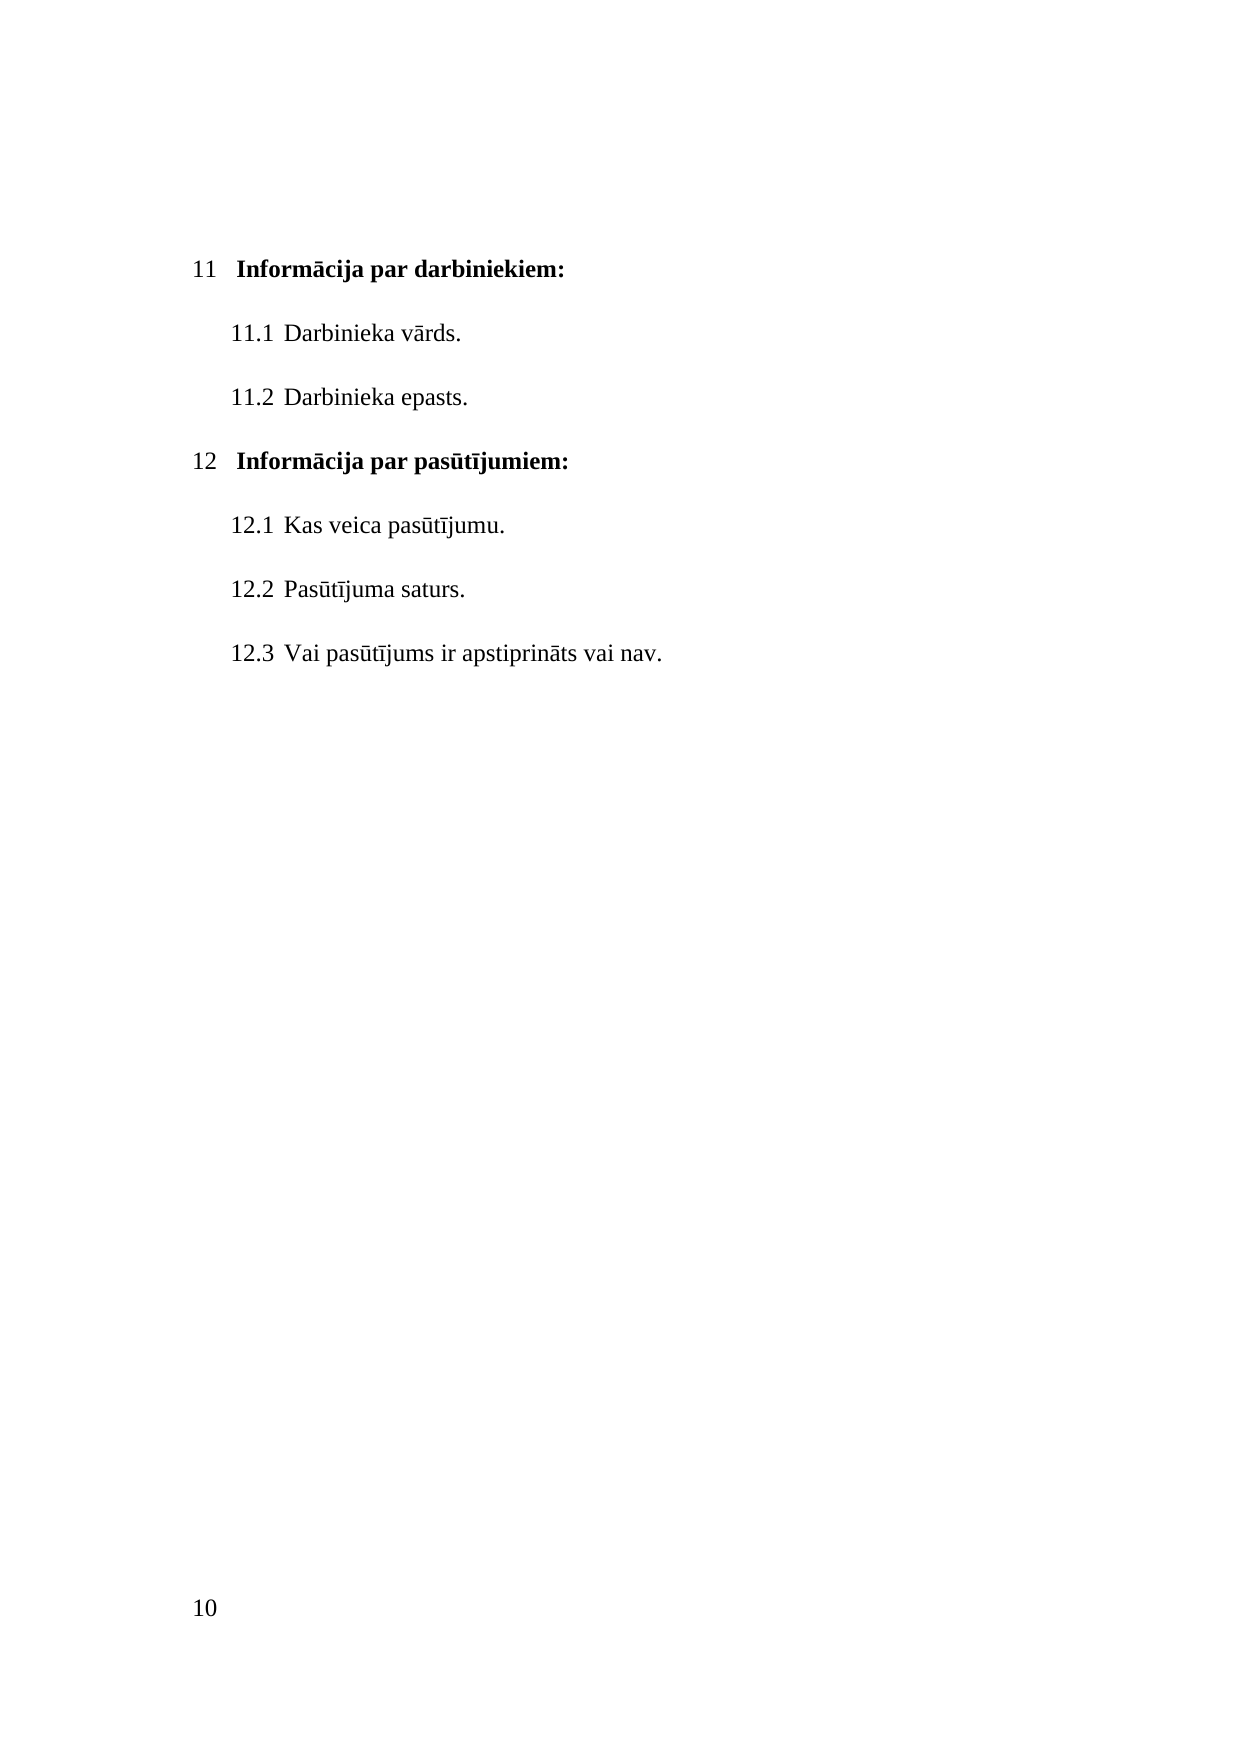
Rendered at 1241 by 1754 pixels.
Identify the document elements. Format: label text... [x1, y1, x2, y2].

list Kas veica pasūtījumu. [230, 510, 1122, 539]
list Informācija par darbiniekiem: [118, 254, 1122, 283]
list Vai pasūtījums ir apstiprināts vai nav. [230, 638, 1122, 667]
list Informācija par pasūtījumiem: [118, 446, 1122, 475]
list Pasūtījuma saturs. [230, 574, 1122, 603]
list Darbinieka vārds. [230, 318, 1122, 347]
list Darbinieka epasts. [230, 382, 1122, 411]
